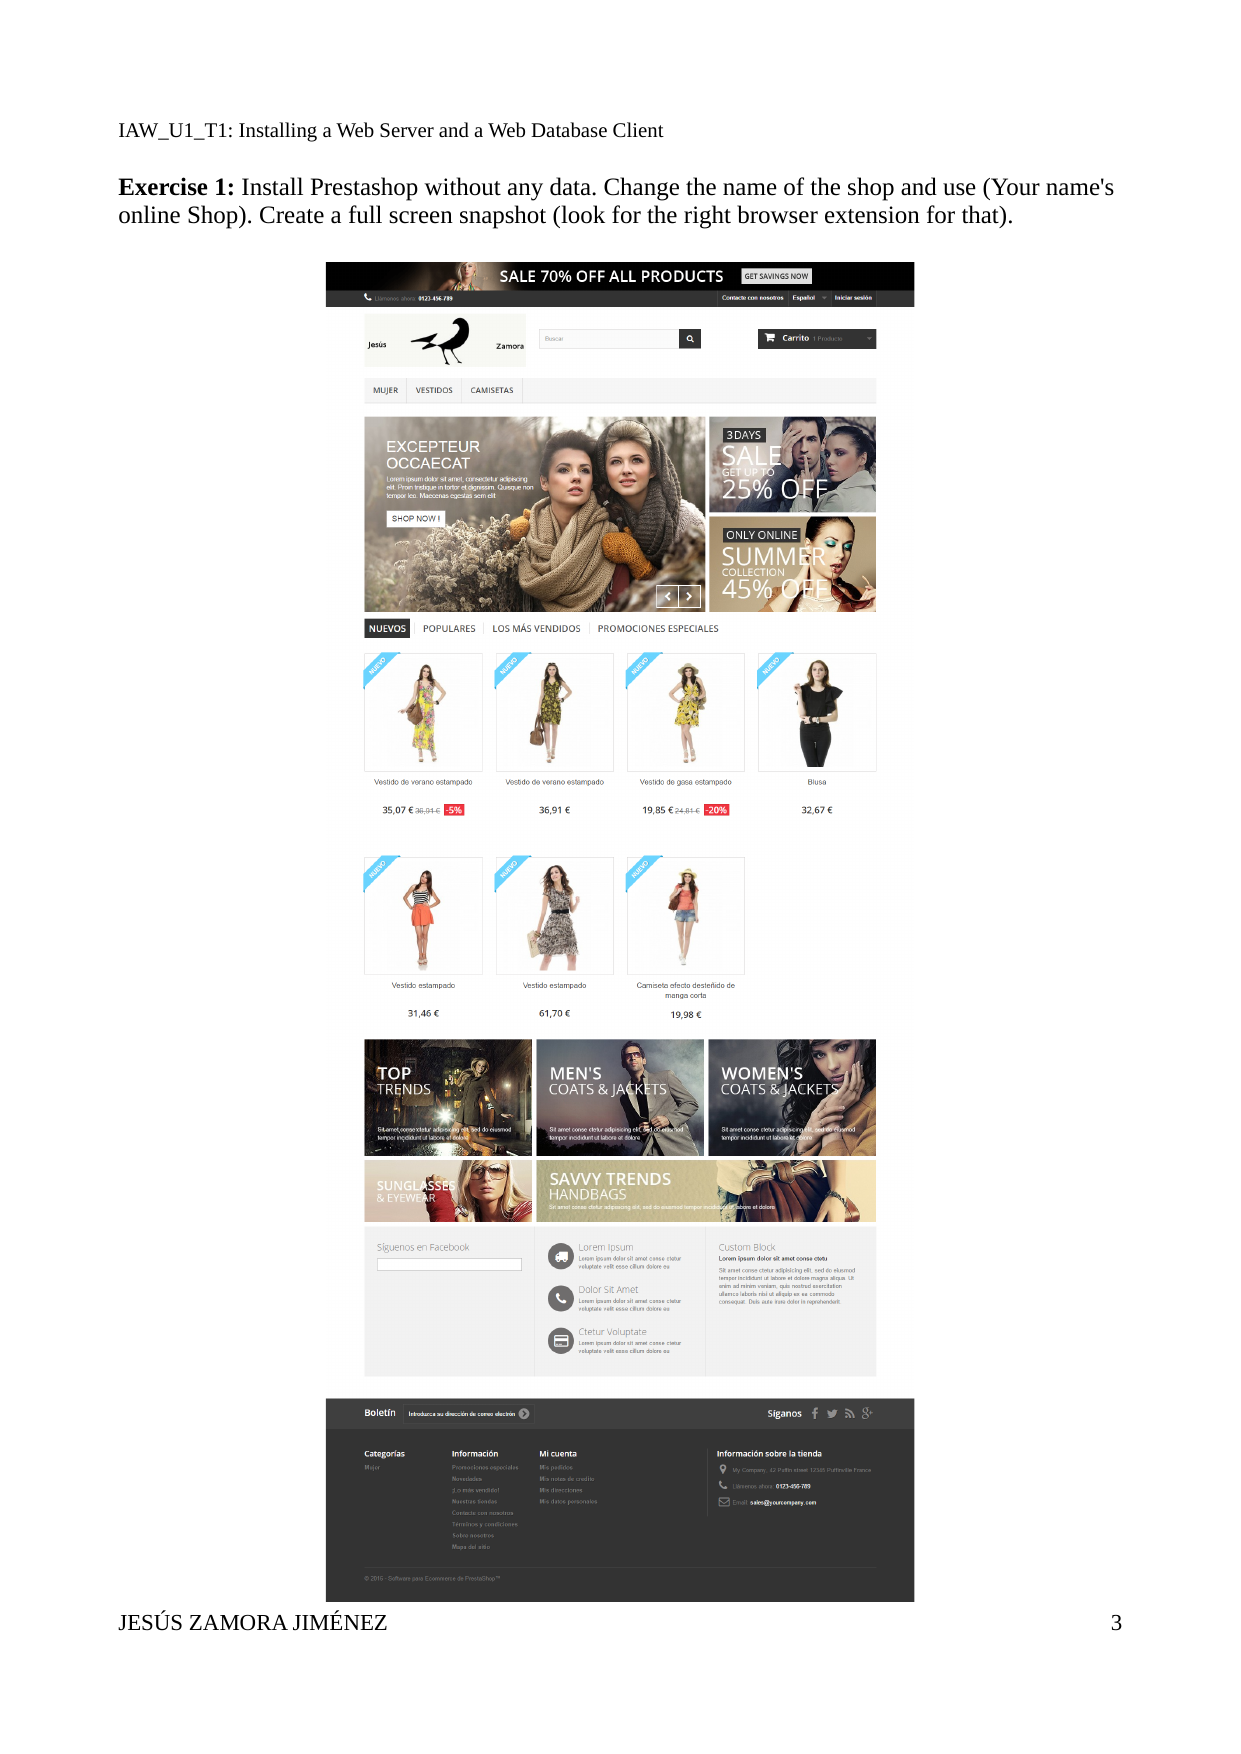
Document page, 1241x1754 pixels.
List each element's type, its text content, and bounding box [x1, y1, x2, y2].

picture [325, 262, 915, 1602]
text Exercise 1: Install Prestashop without any data. Change the name of the shop and use (Your name's online Shop). Create a full screen snapshot (look for the right browser extension for that). [118, 172, 1122, 229]
